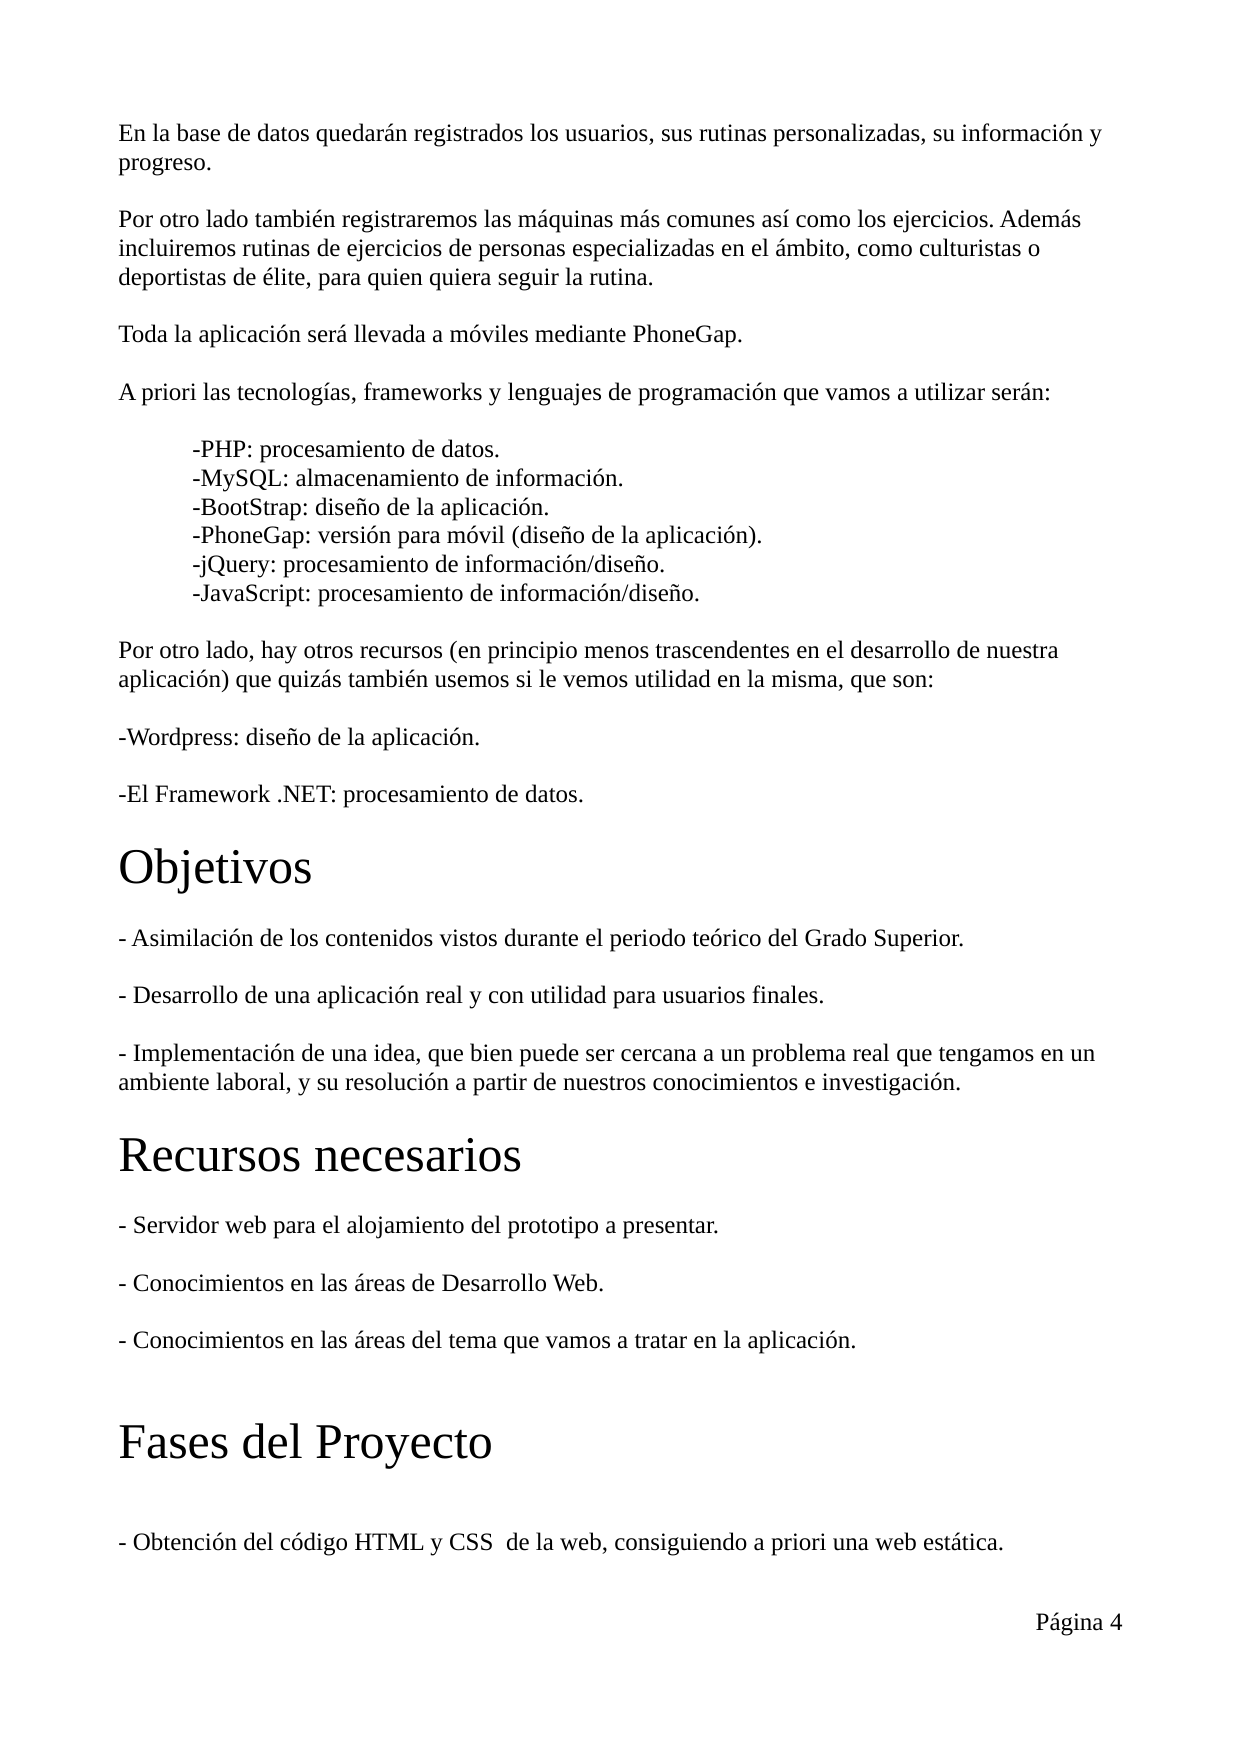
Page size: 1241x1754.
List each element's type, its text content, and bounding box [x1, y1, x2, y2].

text Por otro lado, hay otros recursos (en principio menos trascendentes en el desarrollo de nuestra aplicación) que quizás también usemos si le vemos utilidad en la misma, que son: [118, 636, 1122, 693]
text -MySQL: almacenamiento de información. [118, 463, 1122, 492]
text Fases del Proyecto [118, 1412, 1122, 1469]
text - Desarrollo de una aplicación real y con utilidad para usuarios finales. [118, 981, 1122, 1009]
text -jQuery: procesamiento de información/diseño. [118, 549, 1122, 578]
text - Implementación de una idea, que bien puede ser cercana a un problema real que tengamos en un ambiente laboral, y su resolución a partir de nuestros conocimientos e investigación. [118, 1038, 1122, 1096]
text Toda la aplicación será llevada a móviles mediante PhoneGap. [118, 319, 1122, 348]
text -PhoneGap: versión para móvil (diseño de la aplicación). [118, 521, 1122, 549]
text Por otro lado también registraremos las máquinas más comunes así como los ejercicios. Además incluiremos rutinas de ejercicios de personas especializadas en el ámbito, como culturistas o deportistas de élite, para quien quiera seguir la rutina. [118, 204, 1122, 291]
text -PHP: procesamiento de datos. [118, 434, 1122, 463]
text - Conocimientos en las áreas de Desarrollo Web. [118, 1268, 1122, 1297]
text - Conocimientos en las áreas del tema que vamos a tratar en la aplicación. [118, 1326, 1122, 1354]
text -JavaScript: procesamiento de información/diseño. [118, 578, 1122, 607]
text - Asimilación de los contenidos vistos durante el periodo teórico del Grado Superior. [118, 923, 1122, 952]
text - Servidor web para el alojamiento del prototipo a presentar. [118, 1211, 1122, 1239]
text A priori las tecnologías, frameworks y lenguajes de programación que vamos a utilizar serán: [118, 377, 1122, 406]
text -Wordpress: diseño de la aplicación. [118, 722, 1122, 751]
text -El Framework .NET: procesamiento de datos. [118, 779, 1122, 808]
text -BootStrap: diseño de la aplicación. [118, 492, 1122, 521]
text - Obtención del código HTML y CSS de la web, consiguiendo a priori una web estática. [118, 1527, 1122, 1556]
text Recursos necesarios [118, 1124, 1122, 1182]
text En la base de datos quedarán registrados los usuarios, sus rutinas personalizadas, su información y progreso. [118, 118, 1122, 176]
text Objetivos [118, 837, 1122, 894]
